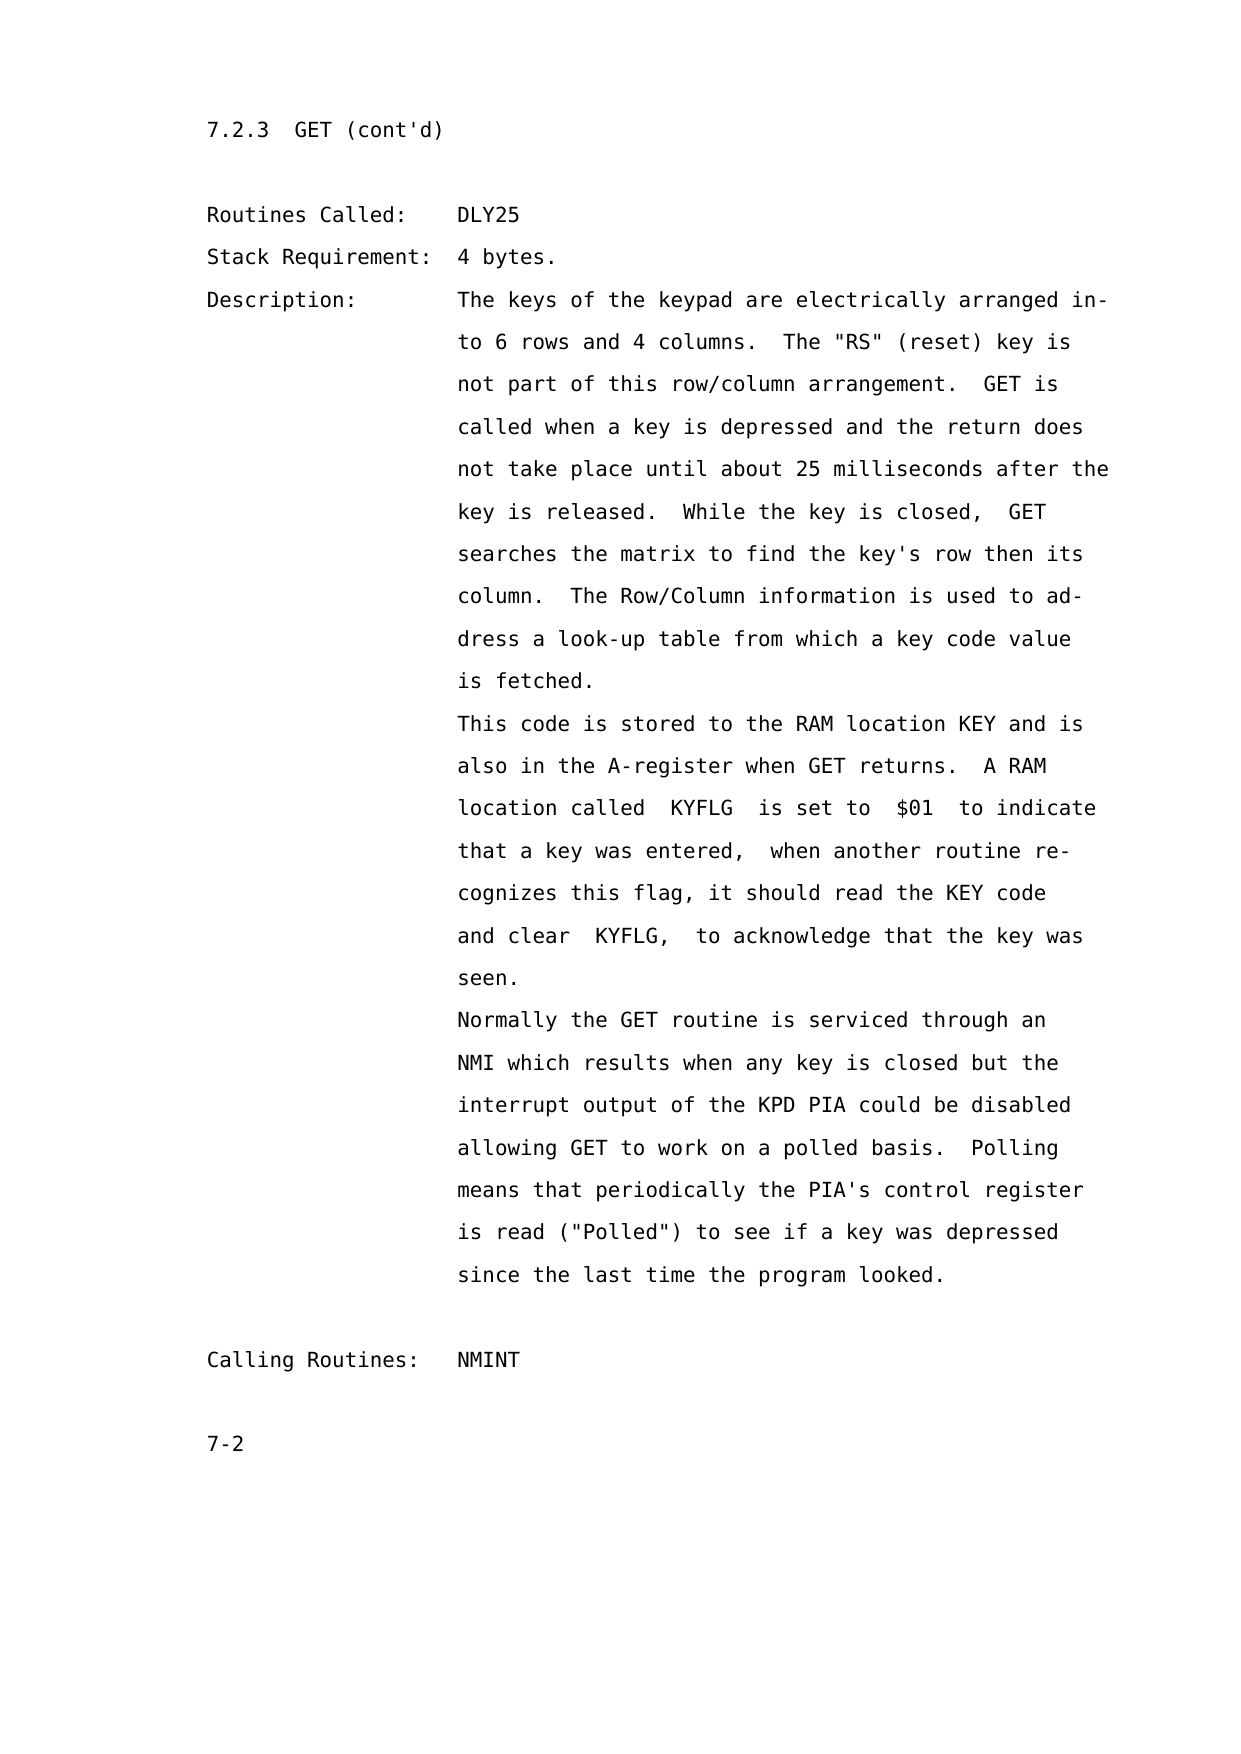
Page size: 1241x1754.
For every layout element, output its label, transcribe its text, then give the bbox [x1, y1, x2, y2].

text since the last time the program looked. [207, 1263, 1122, 1287]
text also in the A-register when GET returns. A RAM [207, 754, 1122, 778]
text not take place until about 25 milliseconds after the [207, 457, 1122, 482]
text allowing GET to work on a polled basis. Polling [207, 1136, 1122, 1160]
text is read ("Polled") to see if a key was depressed [207, 1220, 1122, 1245]
text column. The Row/Column information is used to ad- [207, 584, 1122, 609]
text NMI which results when any key is closed but the [207, 1051, 1122, 1075]
text seen. [207, 966, 1122, 990]
text is fetched. [207, 669, 1122, 693]
text location called KYFLG is set to $01 to indicate [207, 796, 1122, 821]
text interrupt output of the KPD PIA could be disabled [207, 1093, 1122, 1117]
text Normally the GET routine is serviced through an [207, 1008, 1122, 1033]
text Stack Requirement: 4 bytes. [207, 245, 1122, 269]
text This code is stored to the RAM location KEY and is [207, 712, 1122, 736]
text Calling Routines: NMINT [207, 1348, 1122, 1372]
text cognizes this flag, it should read the KEY code [207, 881, 1122, 906]
text and clear KYFLG, to acknowledge that the key was [207, 924, 1122, 948]
text means that periodically the PIA's control register [207, 1178, 1122, 1202]
text not part of this row/column arrangement. GET is [207, 372, 1122, 397]
text Description: The keys of the keypad are electrically arranged in- [207, 288, 1122, 312]
text key is released. While the key is closed, GET [207, 500, 1122, 524]
text that a key was entered, when another routine re- [207, 839, 1122, 863]
text searches the matrix to find the key's row then its [207, 542, 1122, 566]
text Routines Called: DLY25 [207, 203, 1122, 227]
text to 6 rows and 4 columns. The "RS" (reset) key is [207, 330, 1122, 354]
text 7-2 [207, 1432, 1122, 1457]
text 7.2.3 GET (cont'd) [207, 118, 1122, 142]
text dress a look-up table from which a key code value [207, 627, 1122, 651]
text called when a key is depressed and the return does [207, 415, 1122, 439]
